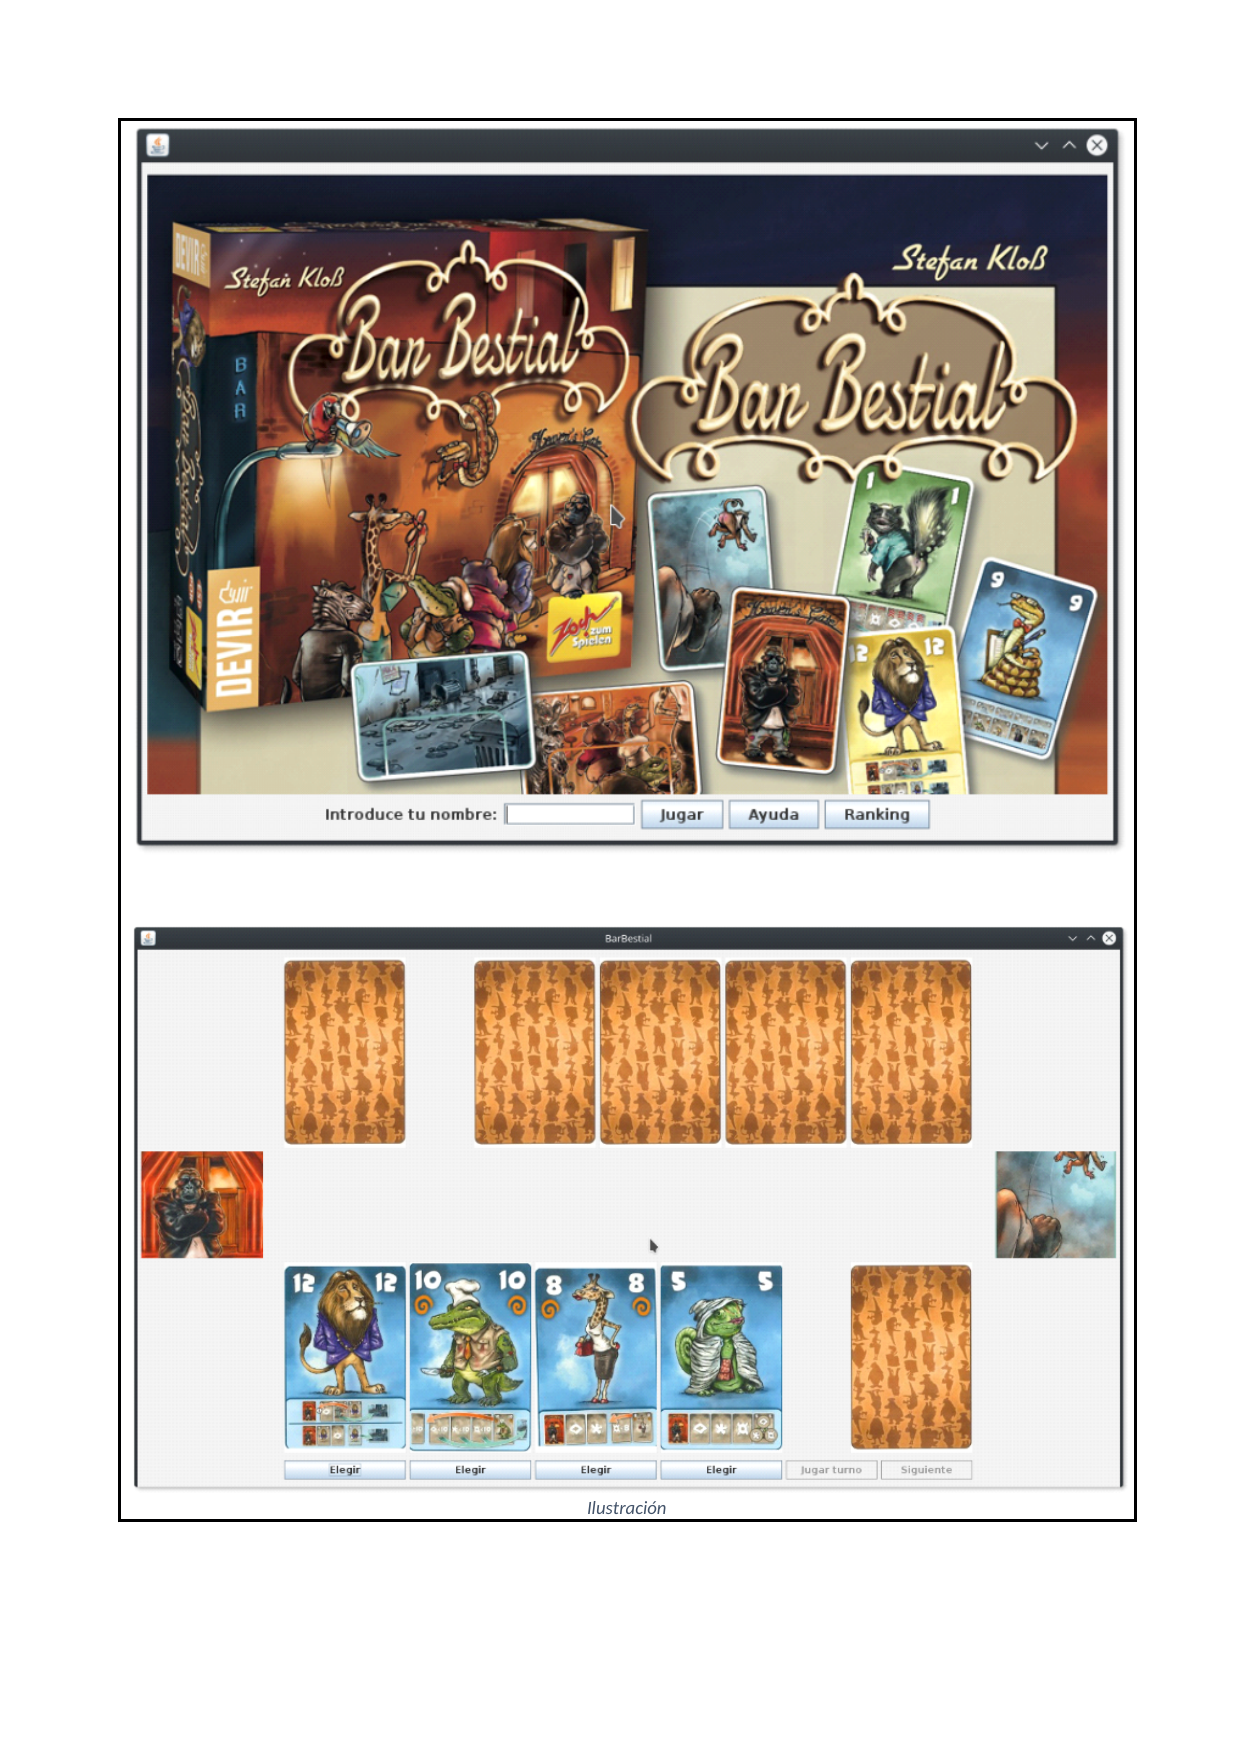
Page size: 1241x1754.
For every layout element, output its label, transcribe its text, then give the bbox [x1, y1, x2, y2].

table_cell Ilustración [121, 121, 1134, 1519]
